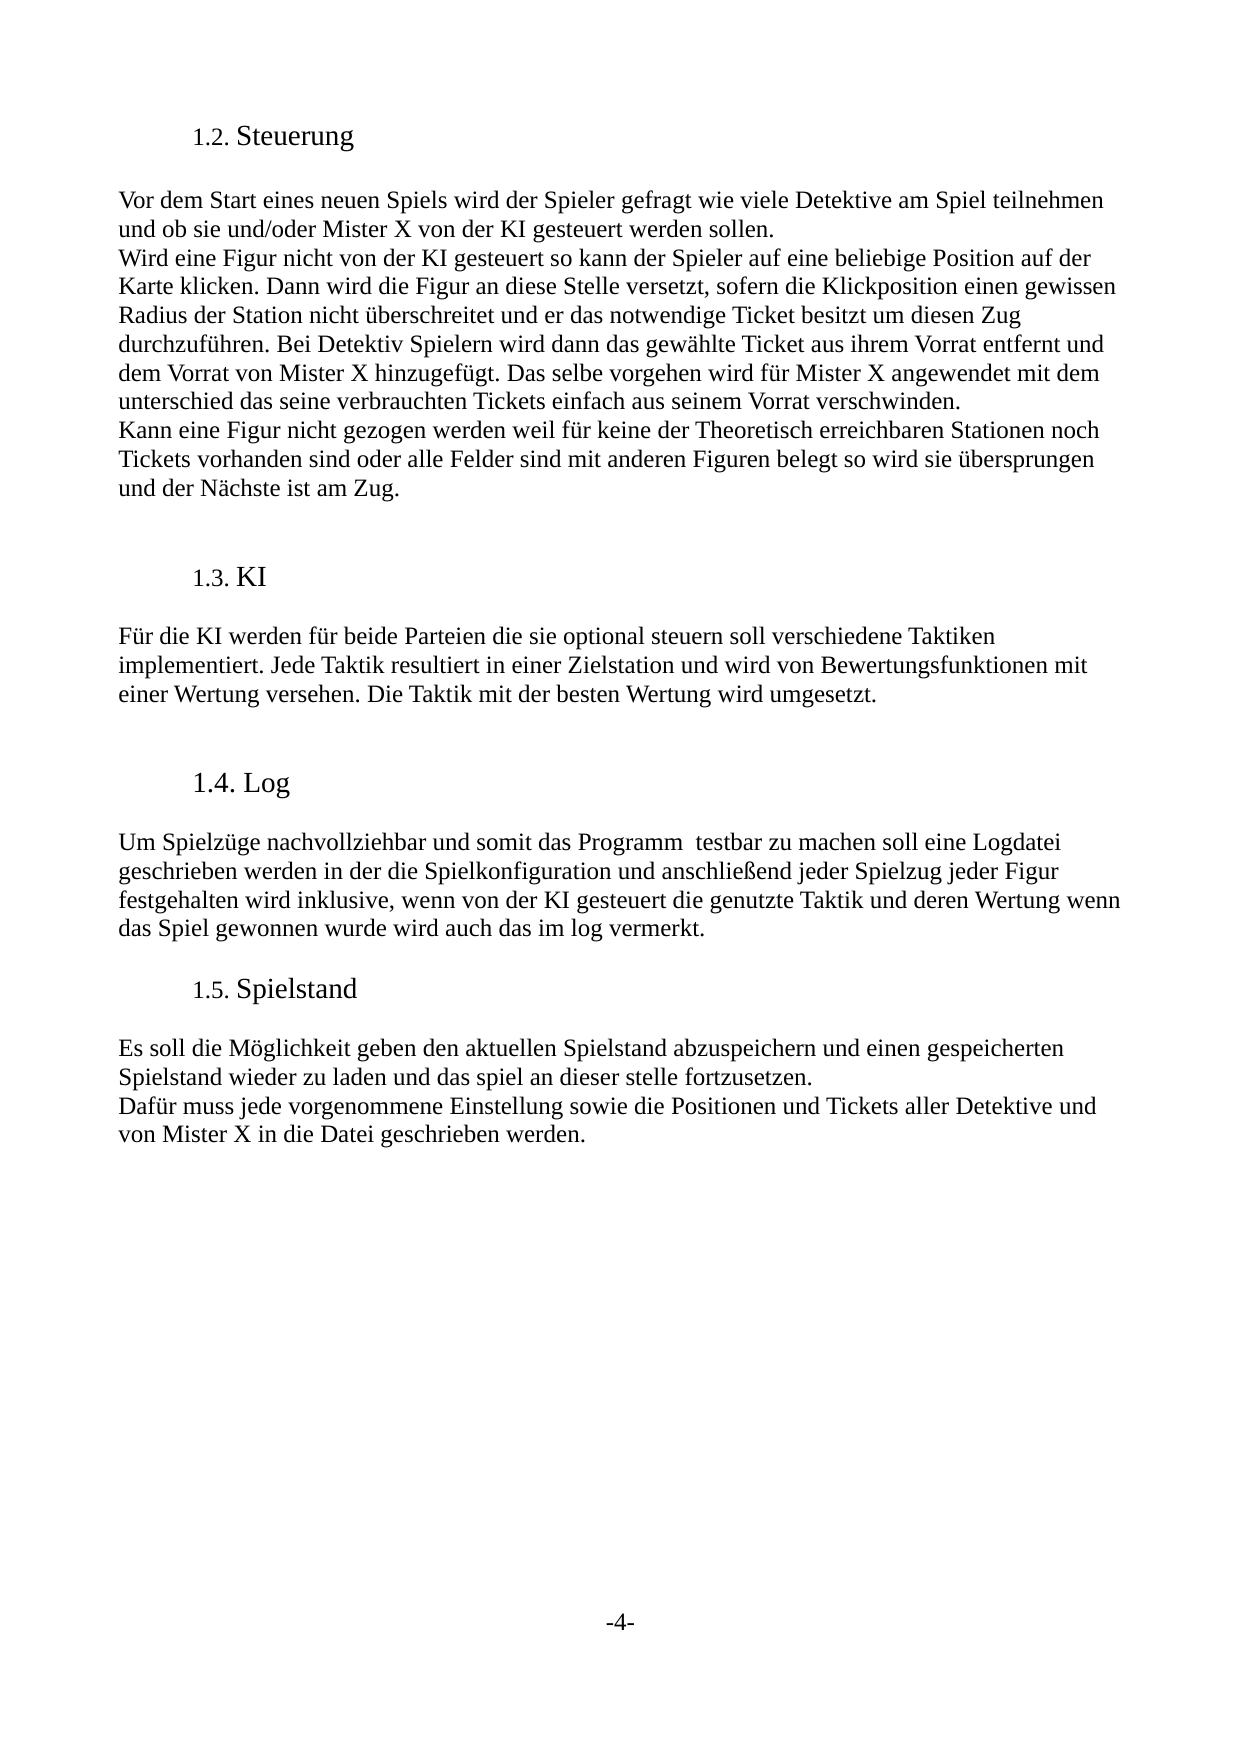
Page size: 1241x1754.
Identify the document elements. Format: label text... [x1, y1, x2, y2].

text Wird eine Figur nicht von der KI gesteuert so kann der Spieler auf eine beliebige Position auf der Karte klicken. Dann wird die Figur an diese Stelle versetzt, sofern die Klickposition einen gewissen Radius der Station nicht überschreitet und er das notwendige Ticket besitzt um diesen Zug durchzuführen. Bei Detektiv Spielern wird dann das gewählte Ticket aus ihrem Vorrat entfernt und dem Vorrat von Mister X hinzugefügt. Das selbe vorgehen wird für Mister X angewendet mit dem unterschied das seine verbrauchten Tickets einfach aus seinem Vorrat verschwinden. [118, 243, 1122, 415]
text Vor dem Start eines neuen Spiels wird der Spieler gefragt wie viele Detektive am Spiel teilnehmen und ob sie und/oder Mister X von der KI gesteuert werden sollen. [118, 185, 1122, 243]
text Kann eine Figur nicht gezogen werden weil für keine der Theoretisch erreichbaren Stationen noch Tickets vorhanden sind oder alle Felder sind mit anderen Figuren belegt so wird sie übersprungen und der Nächste ist am Zug. [118, 415, 1122, 501]
text Es soll die Möglichkeit geben den aktuellen Spielstand abzuspeichern und einen gespeicherten Spielstand wieder zu laden und das spiel an dieser stelle fortzusetzen. [118, 1033, 1122, 1091]
text 1.2. Steuerung [118, 118, 1122, 152]
text 1.3. KI [118, 559, 1122, 592]
text 1.4. Log [118, 765, 1122, 798]
text Für die KI werden für beide Parteien die sie optional steuern soll verschiedene Taktiken implementiert. Jede Taktik resultiert in einer Zielstation und wird von Bewertungsfunktionen mit einer Wertung versehen. Die Taktik mit der besten Wertung wird umgesetzt. [118, 621, 1122, 707]
text Um Spielzüge nachvollziehbar und somit das Programm testbar zu machen soll eine Logdatei geschrieben werden in der die Spielkonfiguration und anschließend jeder Spielzug jeder Figur festgehalten wird inklusive, wenn von der KI gesteuert die genutzte Taktik und deren Wertung wenn das Spiel gewonnen wurde wird auch das im log vermerkt. [118, 827, 1122, 942]
text 1.5. Spielstand [118, 971, 1122, 1004]
text Dafür muss jede vorgenommene Einstellung sowie die Positionen und Tickets aller Detektive und von Mister X in die Datei geschrieben werden. [118, 1091, 1122, 1148]
